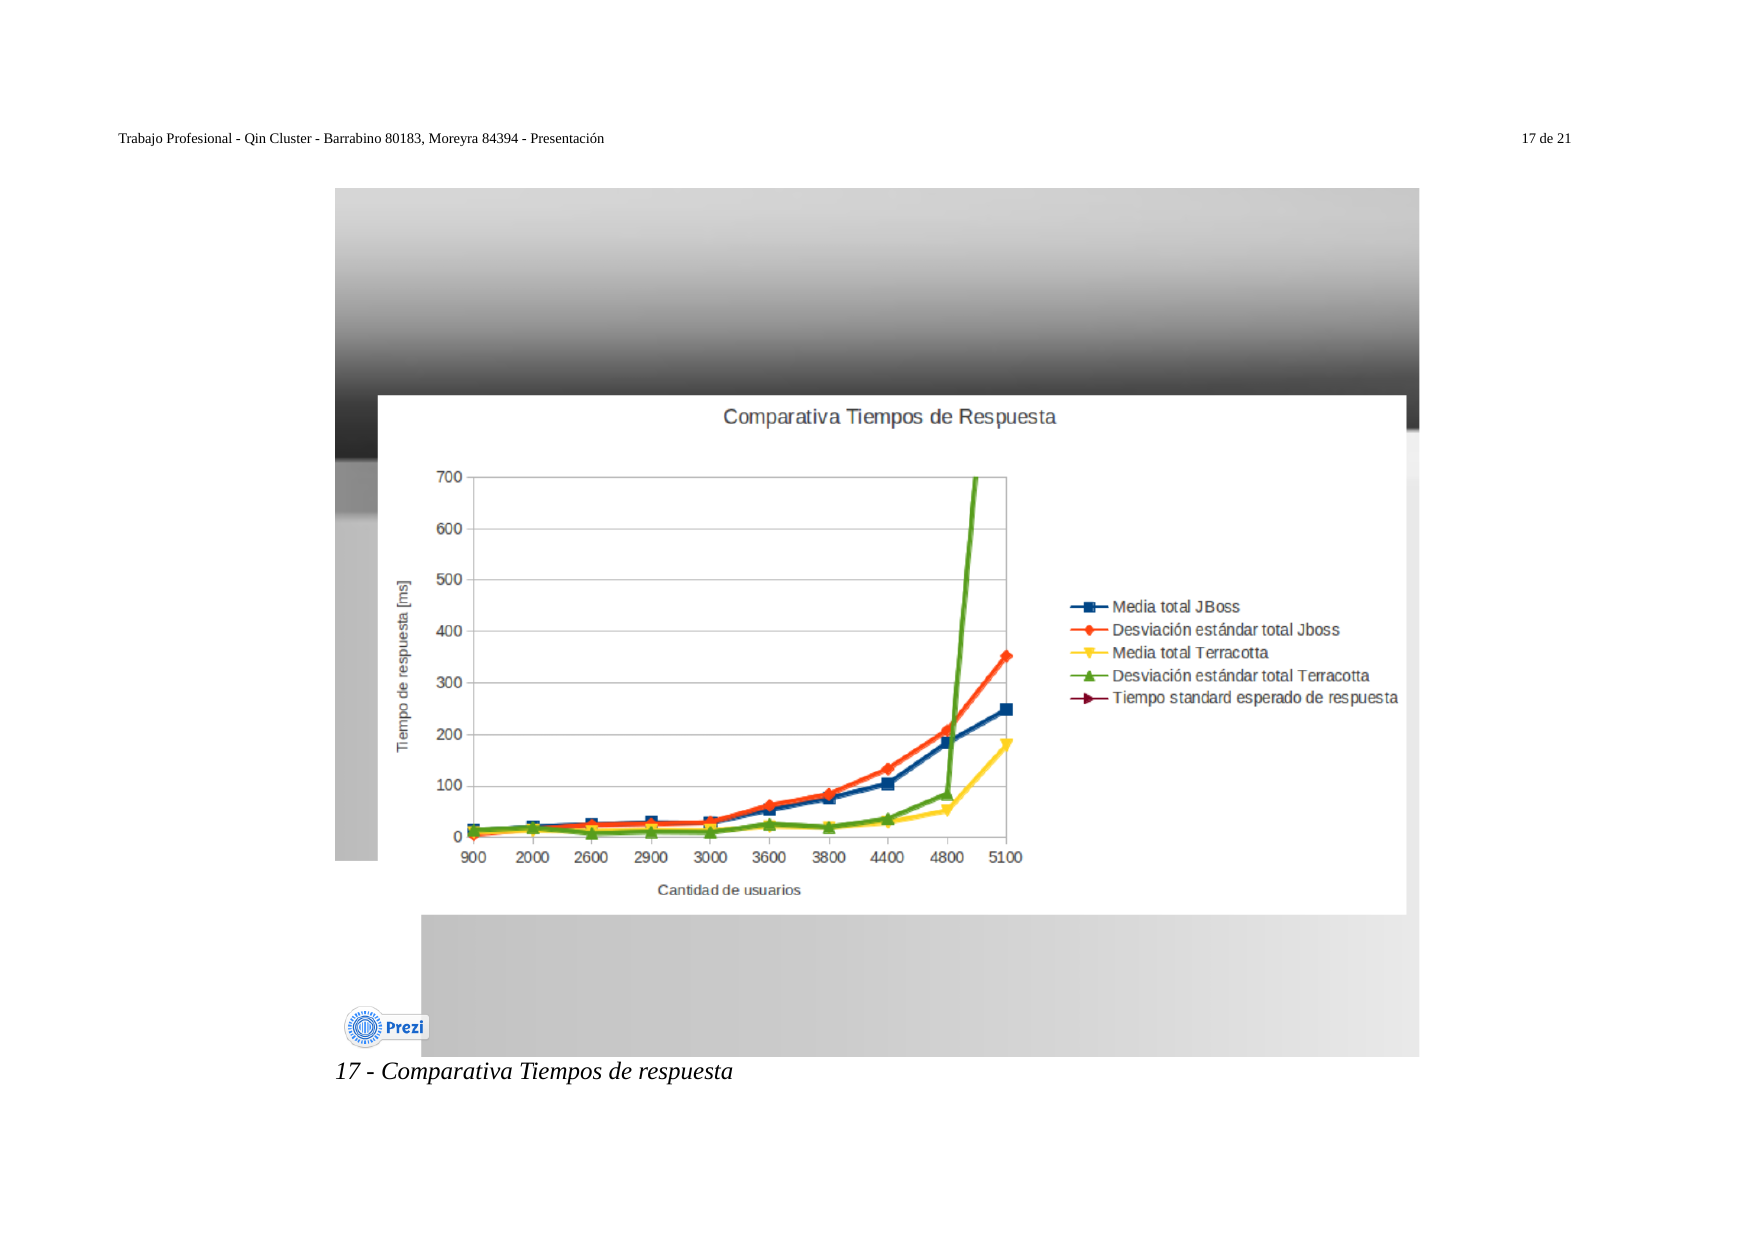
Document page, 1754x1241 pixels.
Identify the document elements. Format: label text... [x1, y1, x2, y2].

picture [335, 188, 1420, 1057]
text 17 - Comparativa Tiempos de respuesta [335, 1057, 1419, 1085]
